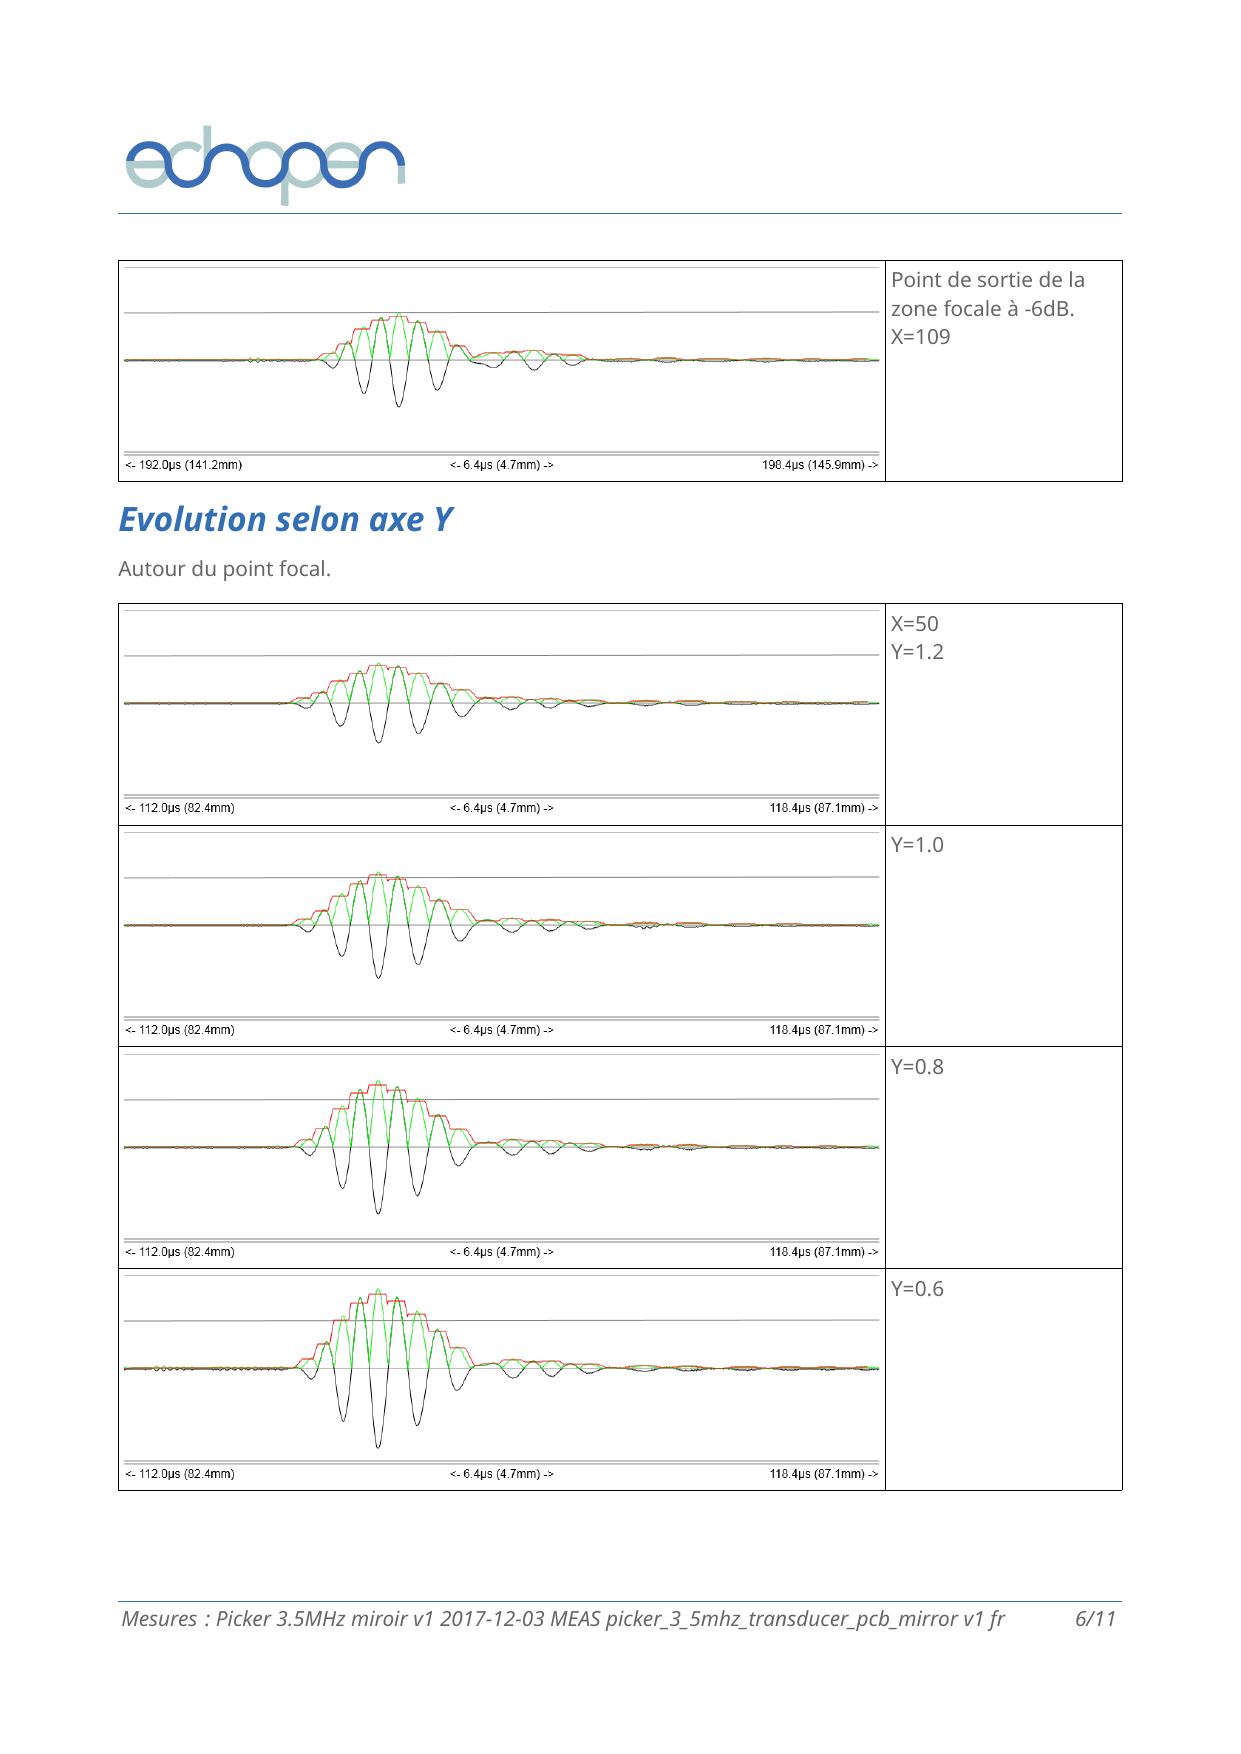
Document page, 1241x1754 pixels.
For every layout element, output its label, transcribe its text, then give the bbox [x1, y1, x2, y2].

table_cell [119, 826, 885, 1046]
table_header [119, 604, 885, 825]
table_cell Y=0.6 [886, 1269, 1122, 1490]
picture [123, 265, 880, 476]
subtitle Evolution selon axe Y [118, 496, 1122, 542]
picture [123, 1052, 880, 1263]
table_cell [119, 261, 885, 481]
table_cell Y=1.0 [886, 826, 1122, 1046]
table_cell [119, 1269, 885, 1490]
text Autour du point focal. [118, 554, 1122, 583]
picture [123, 830, 880, 1041]
picture [123, 123, 407, 208]
table_header X=50 Y=1.2 [886, 604, 1122, 825]
picture [123, 608, 880, 819]
picture [123, 1274, 880, 1485]
table_cell [119, 1047, 885, 1268]
table_cell Y=0.8 [886, 1047, 1122, 1268]
table_cell Point de sortie de la zone focale à -6dB. X=109 [886, 261, 1122, 481]
